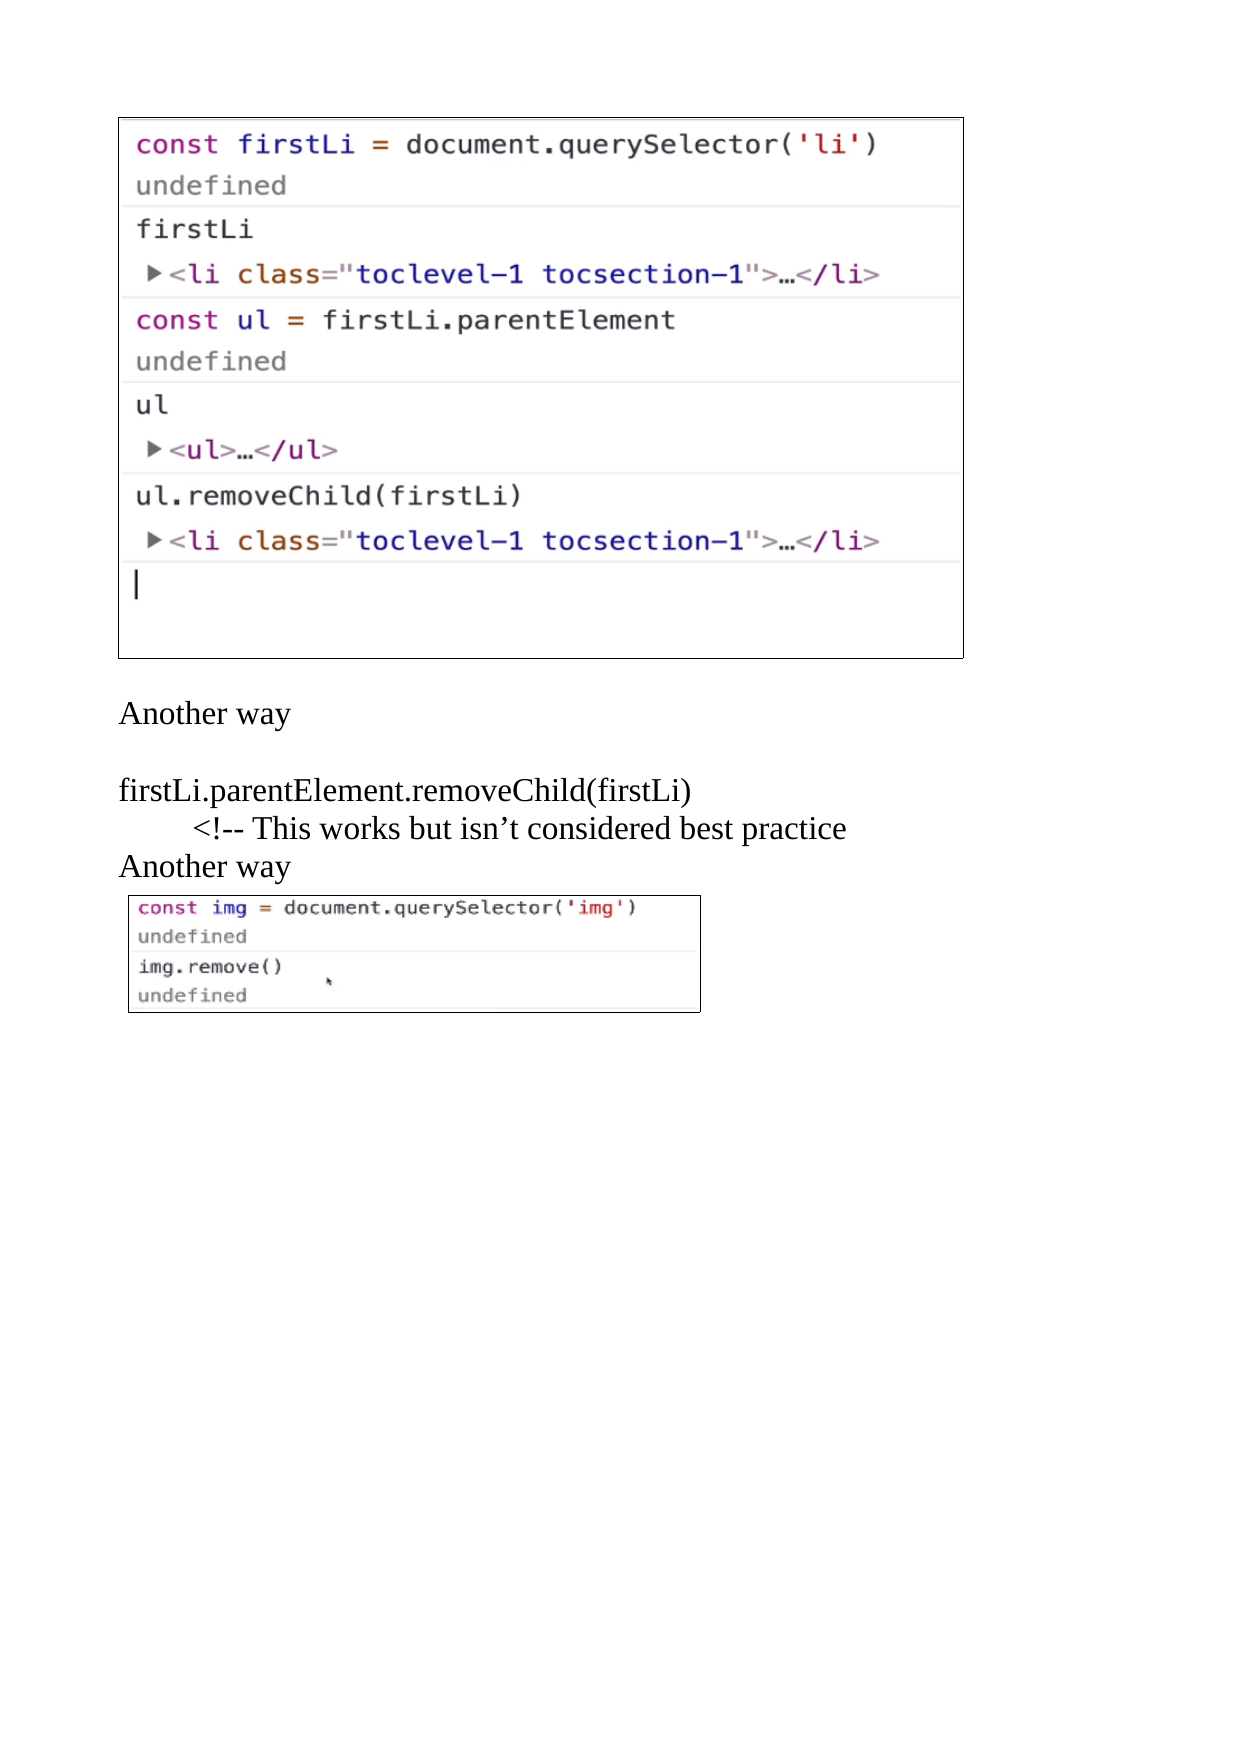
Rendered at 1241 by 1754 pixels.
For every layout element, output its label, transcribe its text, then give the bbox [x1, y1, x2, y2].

text <!-- This works but isn’t considered best practice [118, 808, 1122, 846]
text [129, 896, 700, 1012]
text firstLi.parentElement.removeChild(firstLi) [118, 770, 1122, 808]
text Another way [118, 693, 1122, 731]
picture [121, 119, 961, 655]
text Another way [118, 846, 1122, 885]
picture [131, 897, 697, 1009]
